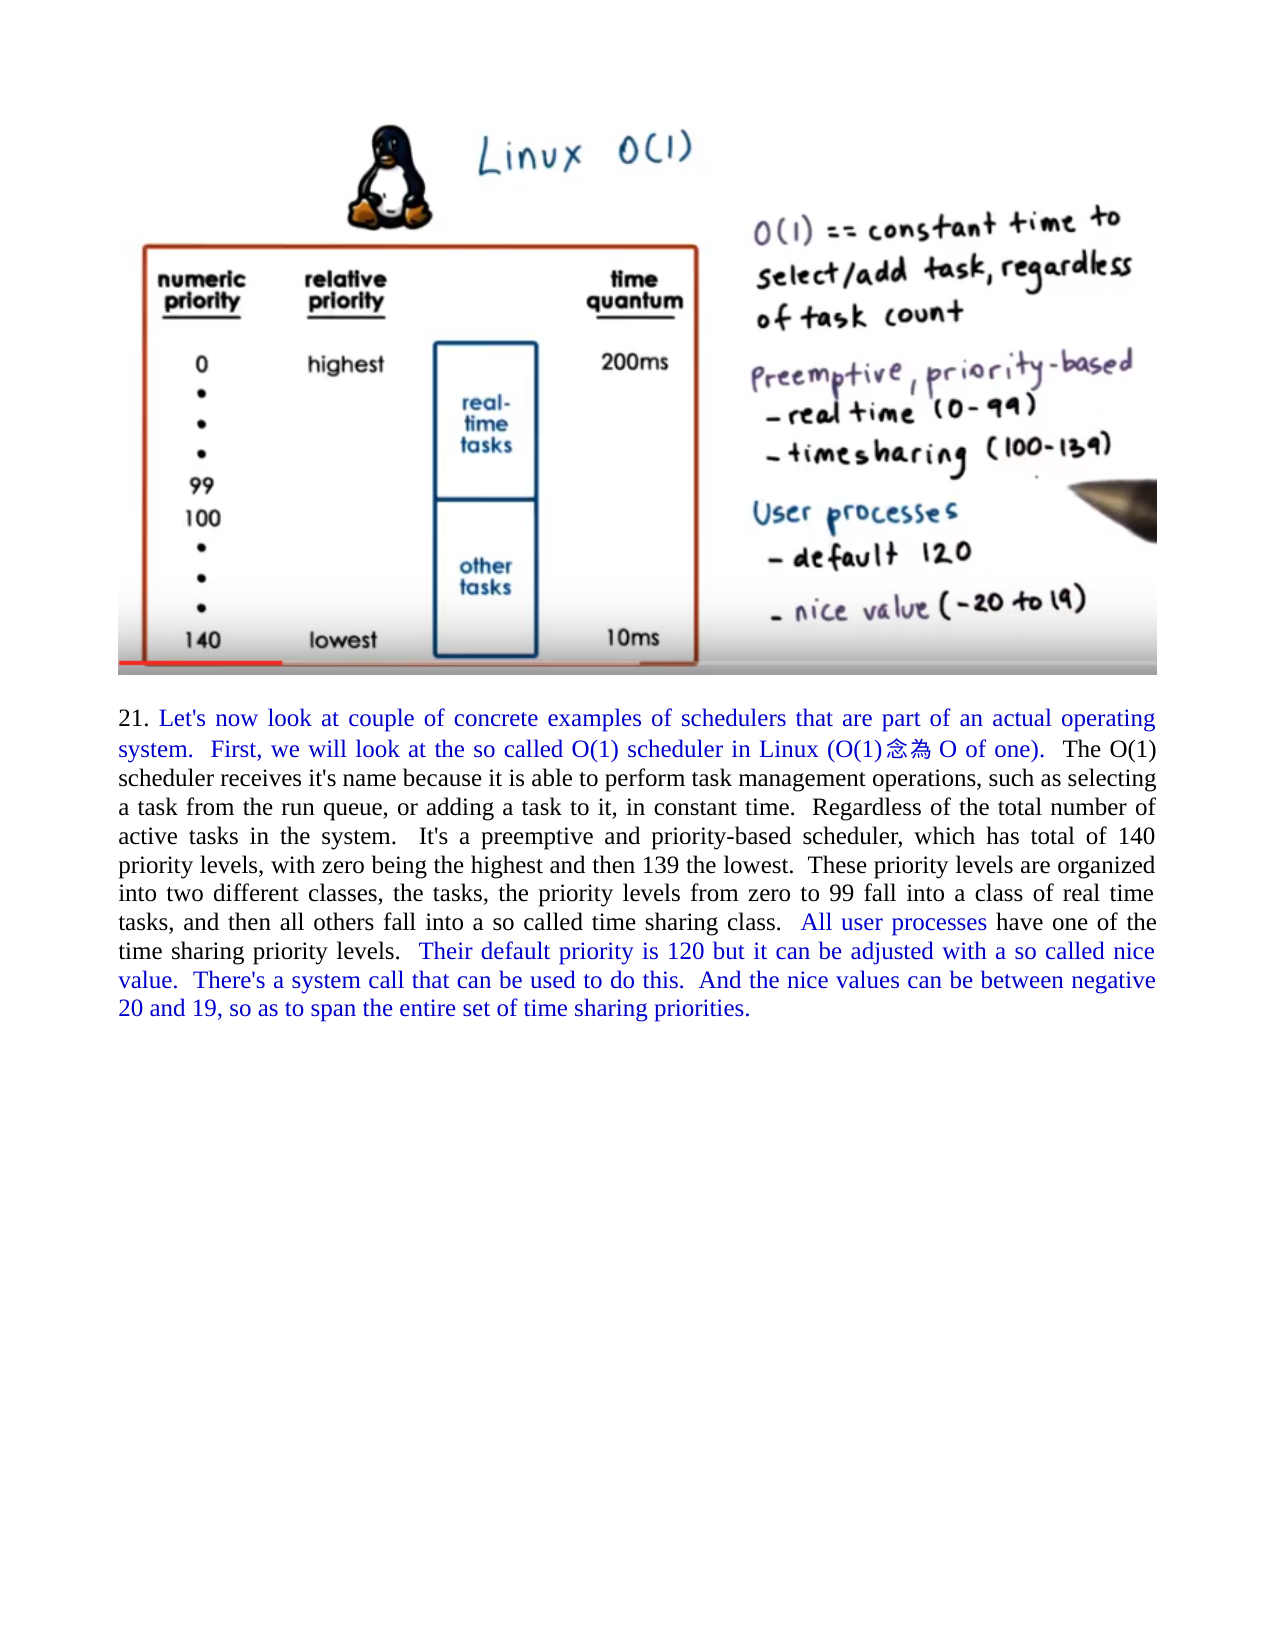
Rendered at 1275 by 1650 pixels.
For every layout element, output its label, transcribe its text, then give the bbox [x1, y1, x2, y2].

picture [118, 118, 1157, 675]
text 21. Let's now look at couple of concrete examples of schedulers that are part of an actual operating system. First, we will look at the so called O(1) scheduler in Linux (O(1)念為O of one). The O(1) scheduler receives it's name because it is able to perform task management operations, such as selecting a task from the run queue, or adding a task to it, in constant time. Regardless of the total number of active tasks in the system. It's a preemptive and priority-based scheduler, which has total of 140 priority levels, with zero being the highest and then 139 the lowest. These priority levels are organized into two different classes, the tasks, the priority levels from zero to 99 fall into a class of real time tasks, and then all others fall into a so called time sharing class. All user processes have one of the time sharing priority levels. Their default priority is 120 but it can be adjusted with a so called nice value. There's a system call that can be used to do this. And the nice values can be between negative 20 and 19, so as to span the entire set of time sharing priorities. [118, 703, 1157, 1022]
